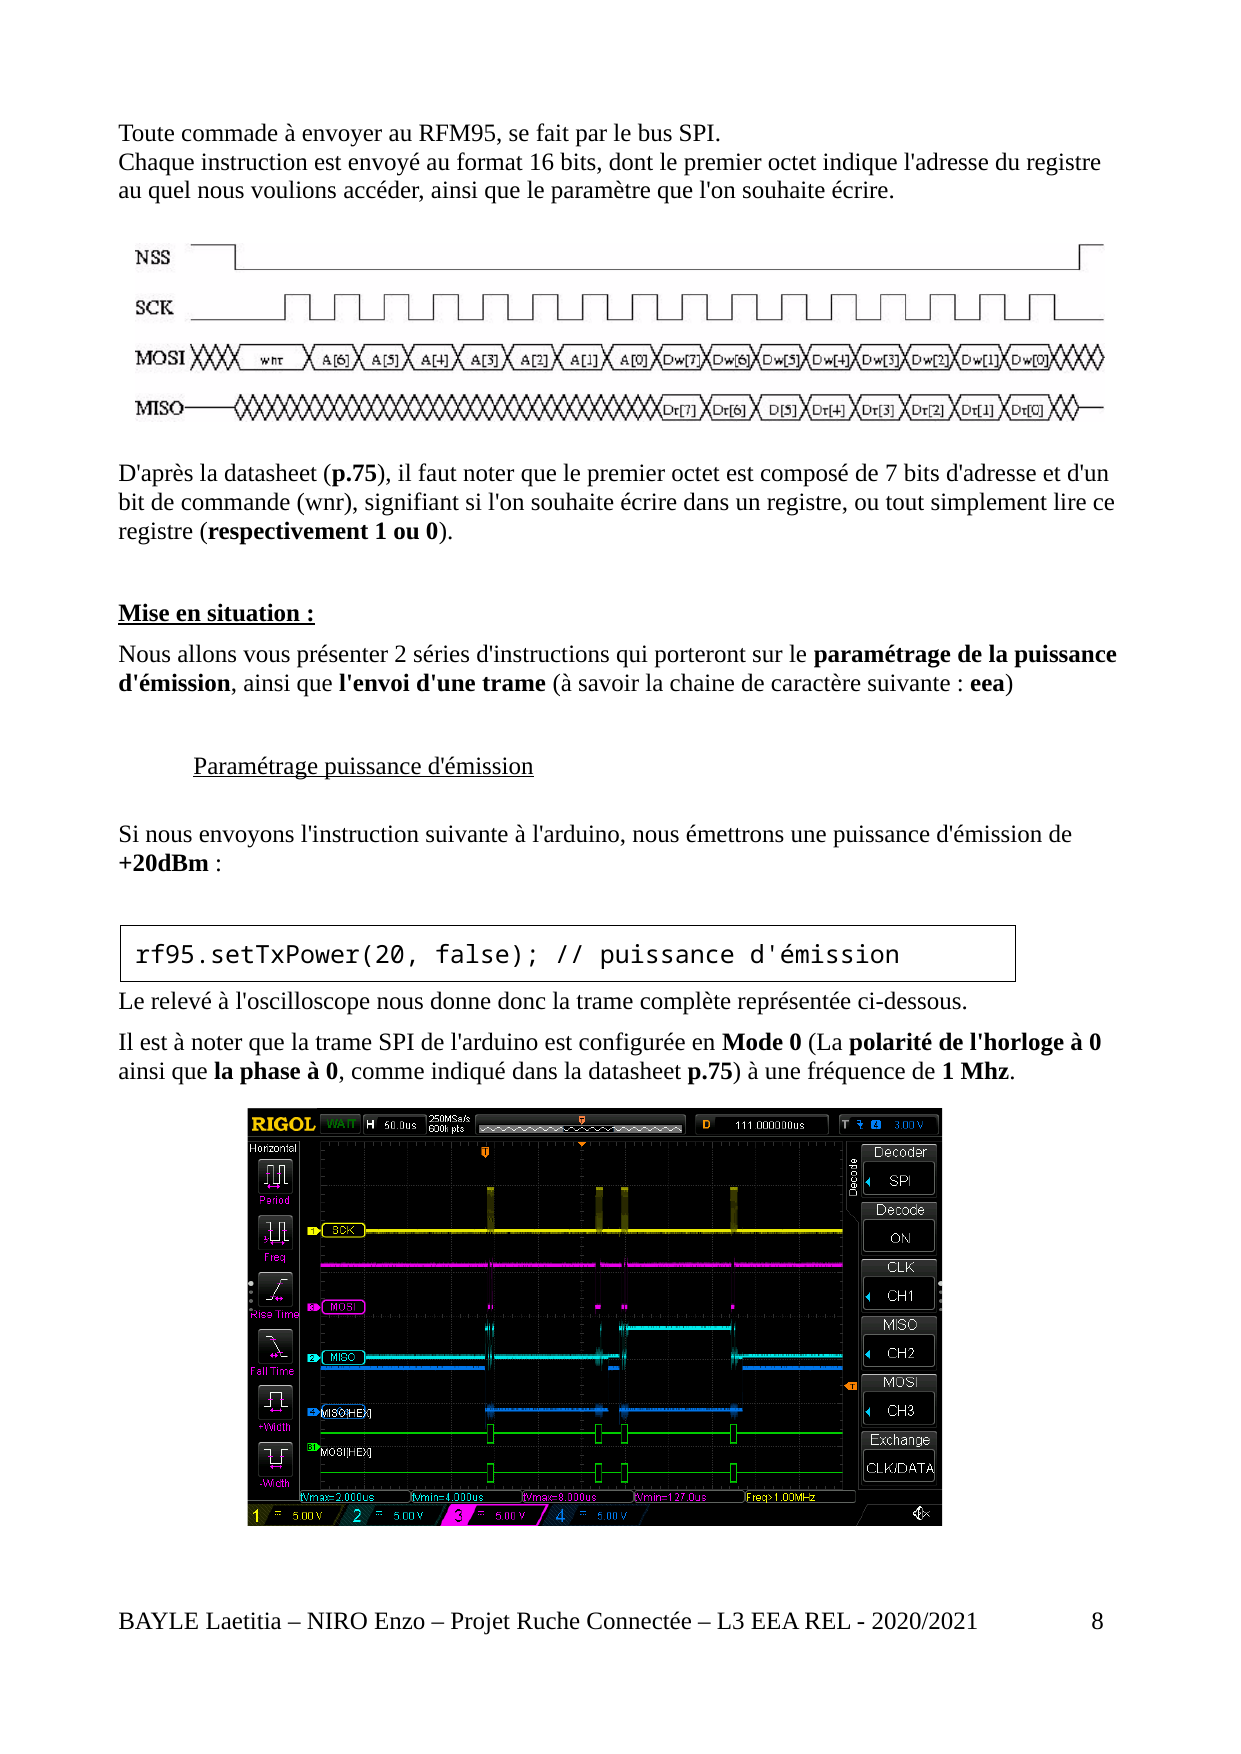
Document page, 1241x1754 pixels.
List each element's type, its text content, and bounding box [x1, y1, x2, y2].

text Chaque instruction est envoyé au format 16 bits, dont le premier octet indique l'adresse du registre au quel nous voulions accéder, ainsi que le paramètre que l'on souhaite écrire. [118, 147, 1122, 204]
text Toute commade à envoyer au RFM95, se fait par le bus SPI. [118, 118, 1122, 147]
text Si nous envoyons l'instruction suivante à l'arduino, nous émettrons une puissance d'émission de +20dBm : [118, 819, 1122, 876]
text Il est à noter que la trame SPI de l'arduino est configurée en Mode 0 (La polarité de l'horloge à 0 ainsi que la phase à 0, comme indiqué dans la datasheet p.75) à une fréquence de 1 Mhz. [118, 1027, 1122, 1084]
text Mise en situation : [118, 598, 1122, 627]
text Le relevé à l'oscilloscope nous donne donc la trame complète représentée ci-dessous. [118, 986, 1122, 1014]
picture [247, 1108, 943, 1526]
text Nous allons vous présenter 2 séries d'instructions qui porteront sur le paramétrage de la puissance d'émission, ainsi que l'envoi d'une trame (à savoir la chaine de caractère suivante : eea) [118, 639, 1122, 697]
picture [118, 233, 1123, 430]
text D'après la datasheet (p.75), il faut noter que le premier octet est composé de 7 bits d'adresse et d'un bit de commande (wnr), signifiant si l'on souhaite écrire dans un registre, ou tout simplement lire ce registre (respectivement 1 ou 0). [118, 458, 1122, 544]
text Paramétrage puissance d'émission [118, 751, 1122, 779]
